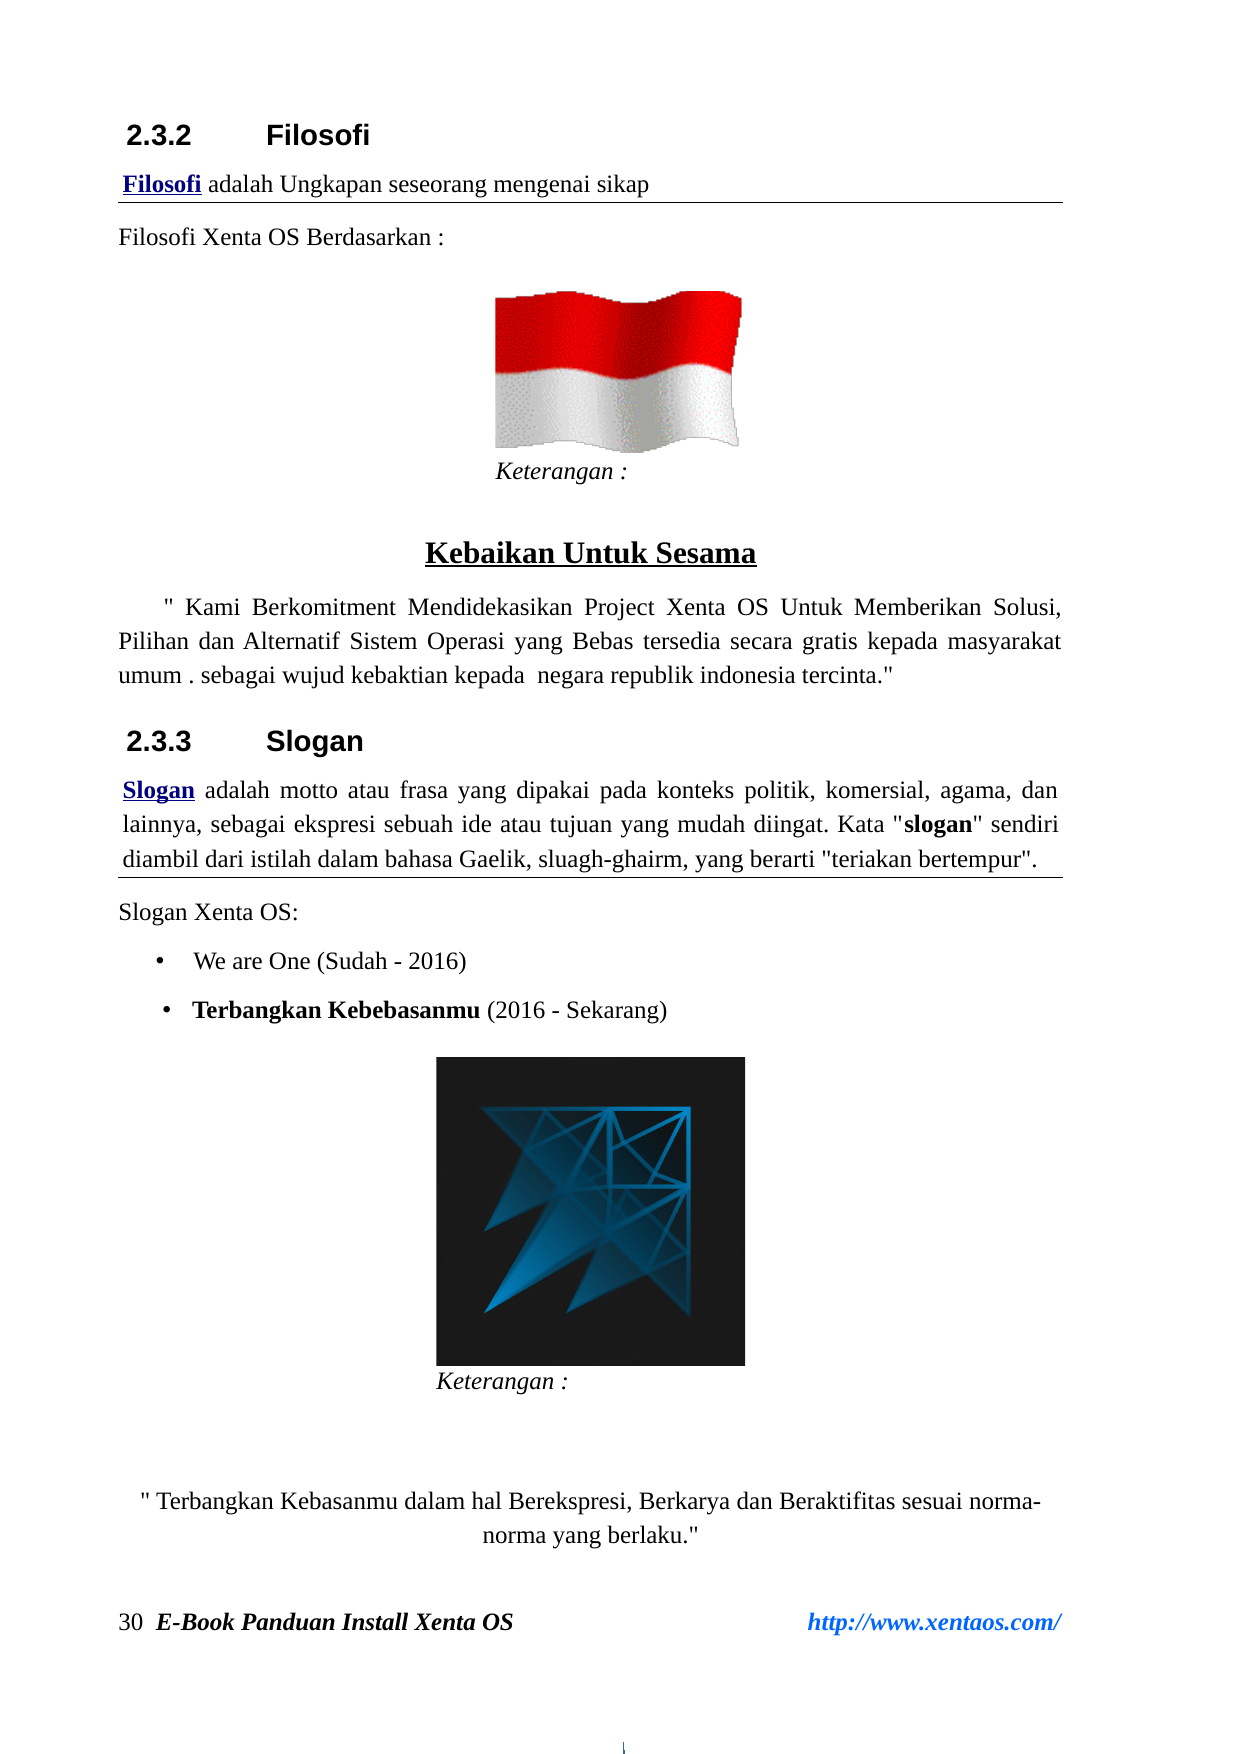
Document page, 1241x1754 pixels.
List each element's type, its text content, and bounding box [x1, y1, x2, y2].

text Filosofi Xenta OS Berdasarkan : [118, 222, 1063, 251]
text Keterangan : [436, 1366, 745, 1395]
text " Terbangkan Kebasanmu dalam hal Berekspresi, Berkarya dan Beraktifitas sesuai norma-norma yang berlaku." [118, 1486, 1063, 1549]
text Kebaikan Untuk Sesama [118, 534, 1063, 570]
text Slogan Xenta OS: [118, 897, 1063, 926]
text Keterangan : [495, 456, 745, 484]
text Filosofi adalah Ungkapan seseorang mengenai sikap [118, 164, 1063, 202]
list Terbangkan Kebebasanmu (2016 - Sekarang) [162, 996, 1063, 1024]
subtitle Filosofi [118, 118, 1063, 152]
list We are One (Sudah - 2016) [156, 946, 1063, 975]
text Slogan adalah motto atau frasa yang dipakai pada konteks politik, komersial, agama, dan lainnya, sebagai ekspresi sebuah ide atau tujuan yang mudah diingat. Kata "slogan" sendiri diambil dari istilah dalam bahasa Gaelik, sluagh-ghairm, yang berarti "teriakan bertempur". [118, 771, 1063, 877]
text " Kami Berkomitment Mendidekasikan Project Xenta OS Untuk Memberikan Solusi, Pilihan dan Alternatif Sistem Operasi yang Bebas tersedia secara gratis kepada masyarakat umum . sebagai wujud kebaktian kepada negara republik indonesia tercinta." [118, 592, 1063, 689]
picture [495, 291, 745, 456]
picture [436, 1057, 746, 1366]
subtitle Slogan [118, 724, 1063, 758]
